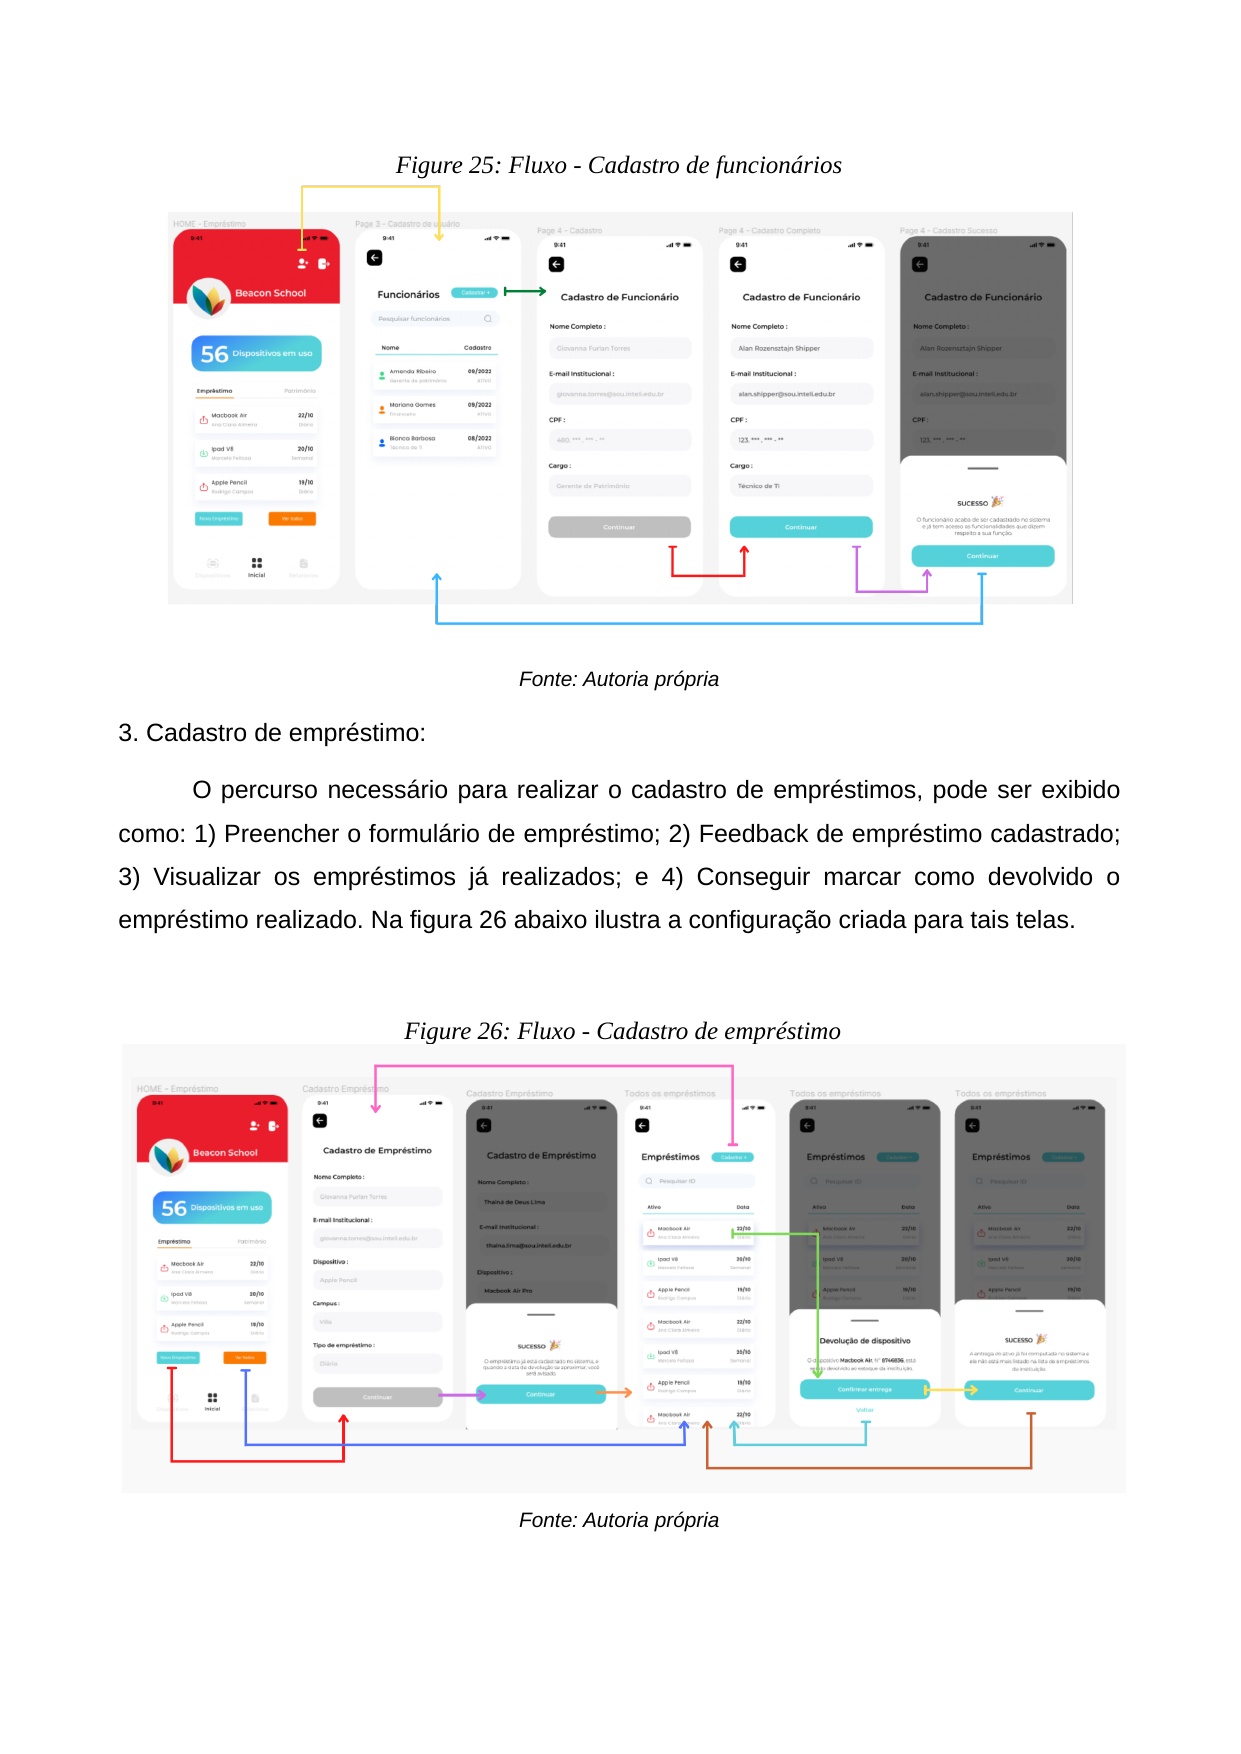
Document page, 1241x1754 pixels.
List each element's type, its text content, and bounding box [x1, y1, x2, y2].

picture [163, 178, 1077, 650]
text O percurso necessário para realizar o cadastro de empréstimos, pode ser exibido como: 1) Preencher o formulário de empréstimo; 2) Feedback de empréstimo cadastrado; 3) Visualizar os empréstimos já realizados; e 4) Conseguir marcar como devolvido o empréstimo realizado. Na figura 26 abaixo ilustra a configuração criada para tais telas. [118, 776, 1122, 934]
text Fonte: Autoria própria [118, 1020, 1126, 1532]
text [118, 118, 1122, 150]
text Figure 25: Fluxo - Cadastro de funcionários [118, 150, 1122, 179]
picture [121, 1044, 1126, 1493]
text 3. Cadastro de empréstimo: [118, 718, 1122, 747]
text [122, 1003, 1126, 1016]
text Fonte: Autoria própria [118, 179, 1122, 691]
text Figure 26: Fluxo - Cadastro de empréstimo [122, 1016, 1126, 1044]
